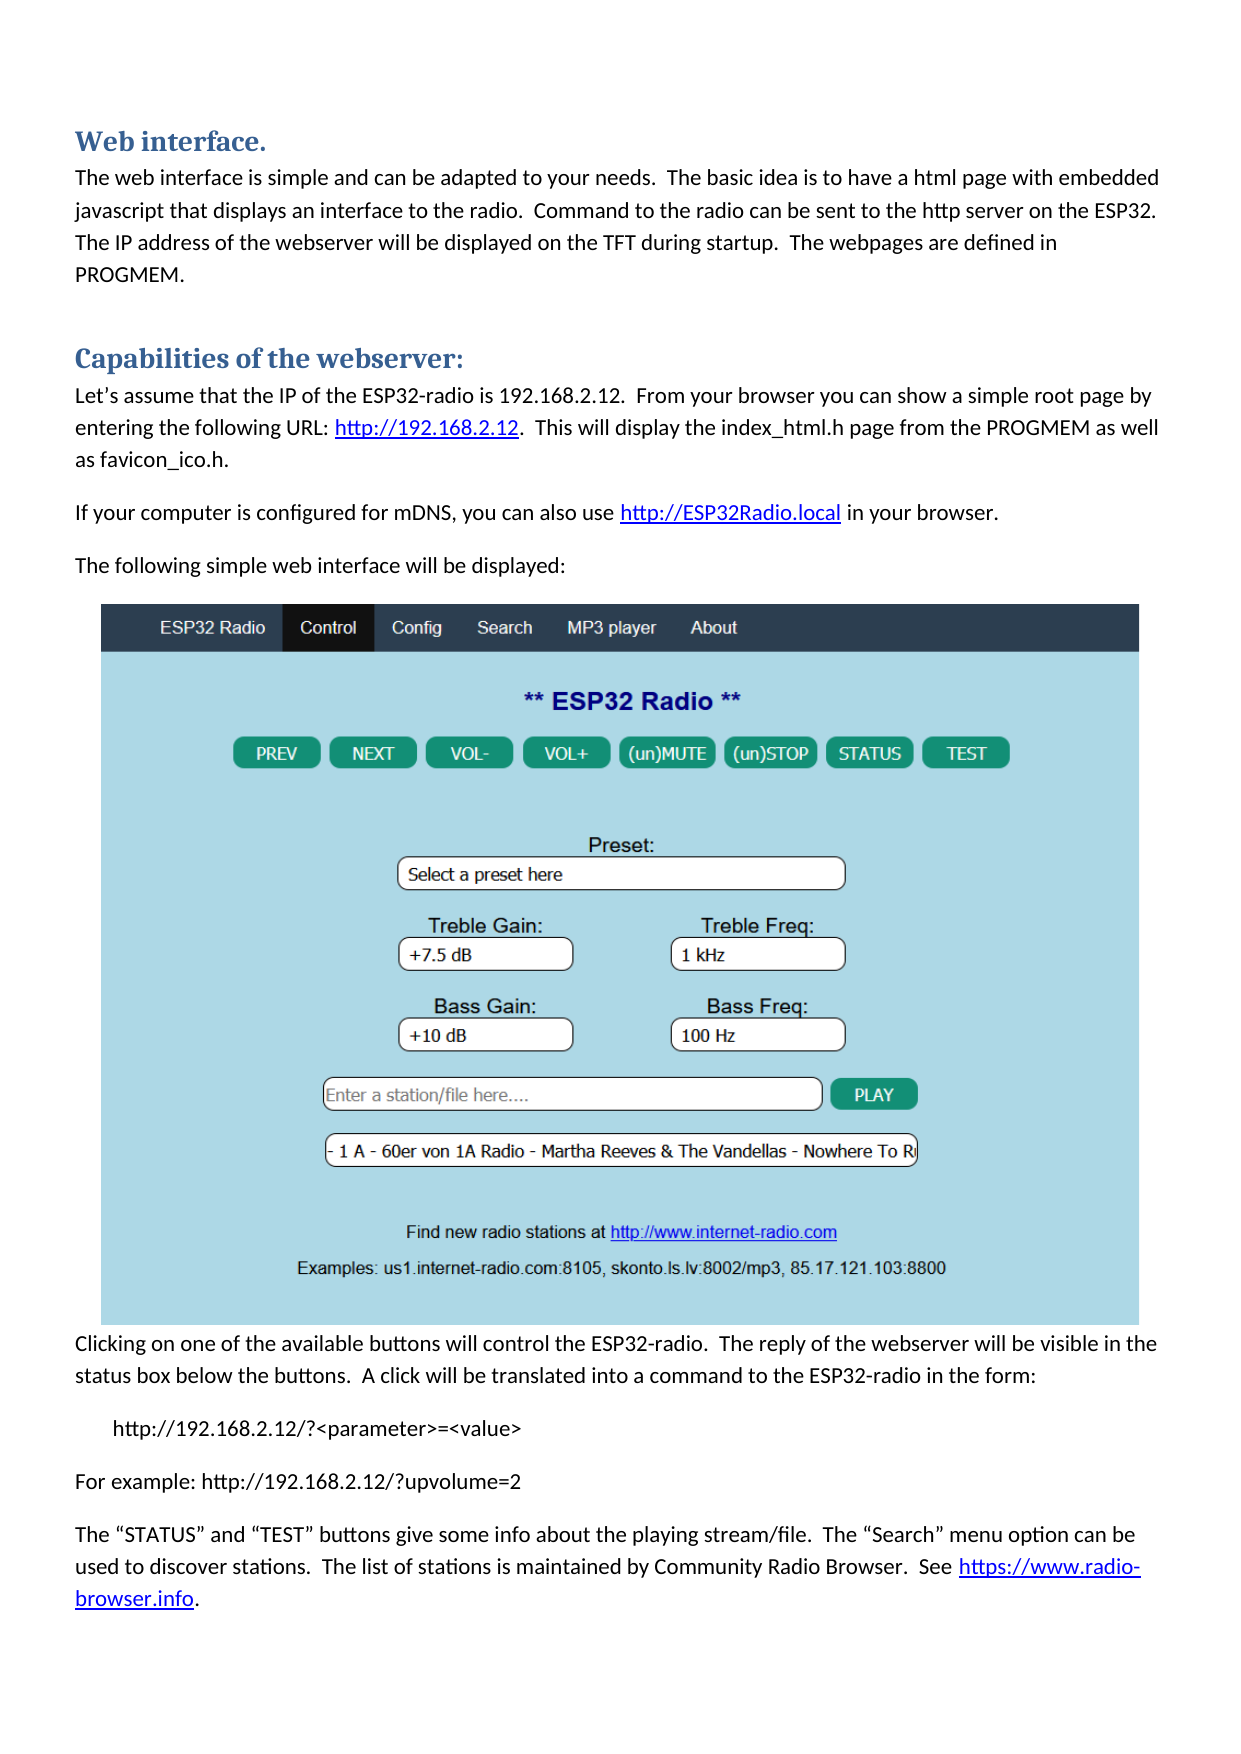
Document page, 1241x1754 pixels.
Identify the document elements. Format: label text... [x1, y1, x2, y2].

subtitle Capabilities of the webserver: [75, 342, 1165, 376]
text For example: http://192.168.2.12/?upvolume=2 [75, 1467, 1165, 1495]
text If your computer is configured for mDNS, you can also use http://ESP32Radio.local in your browser. [75, 498, 1165, 526]
text http://192.168.2.12/?<parameter>=<value> [112, 1414, 1165, 1442]
text Clicking on one of the available buttons will control the ESP32-radio. The reply of the webserver will be visible in the status box below the buttons. A click will be translated into a command to the ESP32-radio in the form: [75, 604, 1165, 1389]
text Let’s assume that the IP of the ESP32-radio is 192.168.2.12. From your browser you can show a simple root page by entering the following URL: http://192.168.2.12. This will display the index_html.h page from the PROGMEM as well as favicon_ico.h. [75, 381, 1165, 473]
subtitle Web interface. [75, 125, 1165, 158]
text The “STATUS” and “TEST” buttons give some info about the playing stream/file. The “Search” menu option can be used to discover stations. The list of stations is maintained by Community Radio Browser. See https://www.radio-browser.info. [75, 1520, 1165, 1612]
picture [101, 604, 1140, 1325]
text The web interface is simple and can be adapted to your needs. The basic idea is to have a html page with embedded javascript that displays an interface to the radio. Command to the radio can be sent to the http server on the ESP32. The IP address of the webserver will be displayed on the TFT during startup. The webpages are defined in PROGMEM. [75, 163, 1165, 288]
text The following simple web interface will be displayed: [75, 551, 1165, 579]
